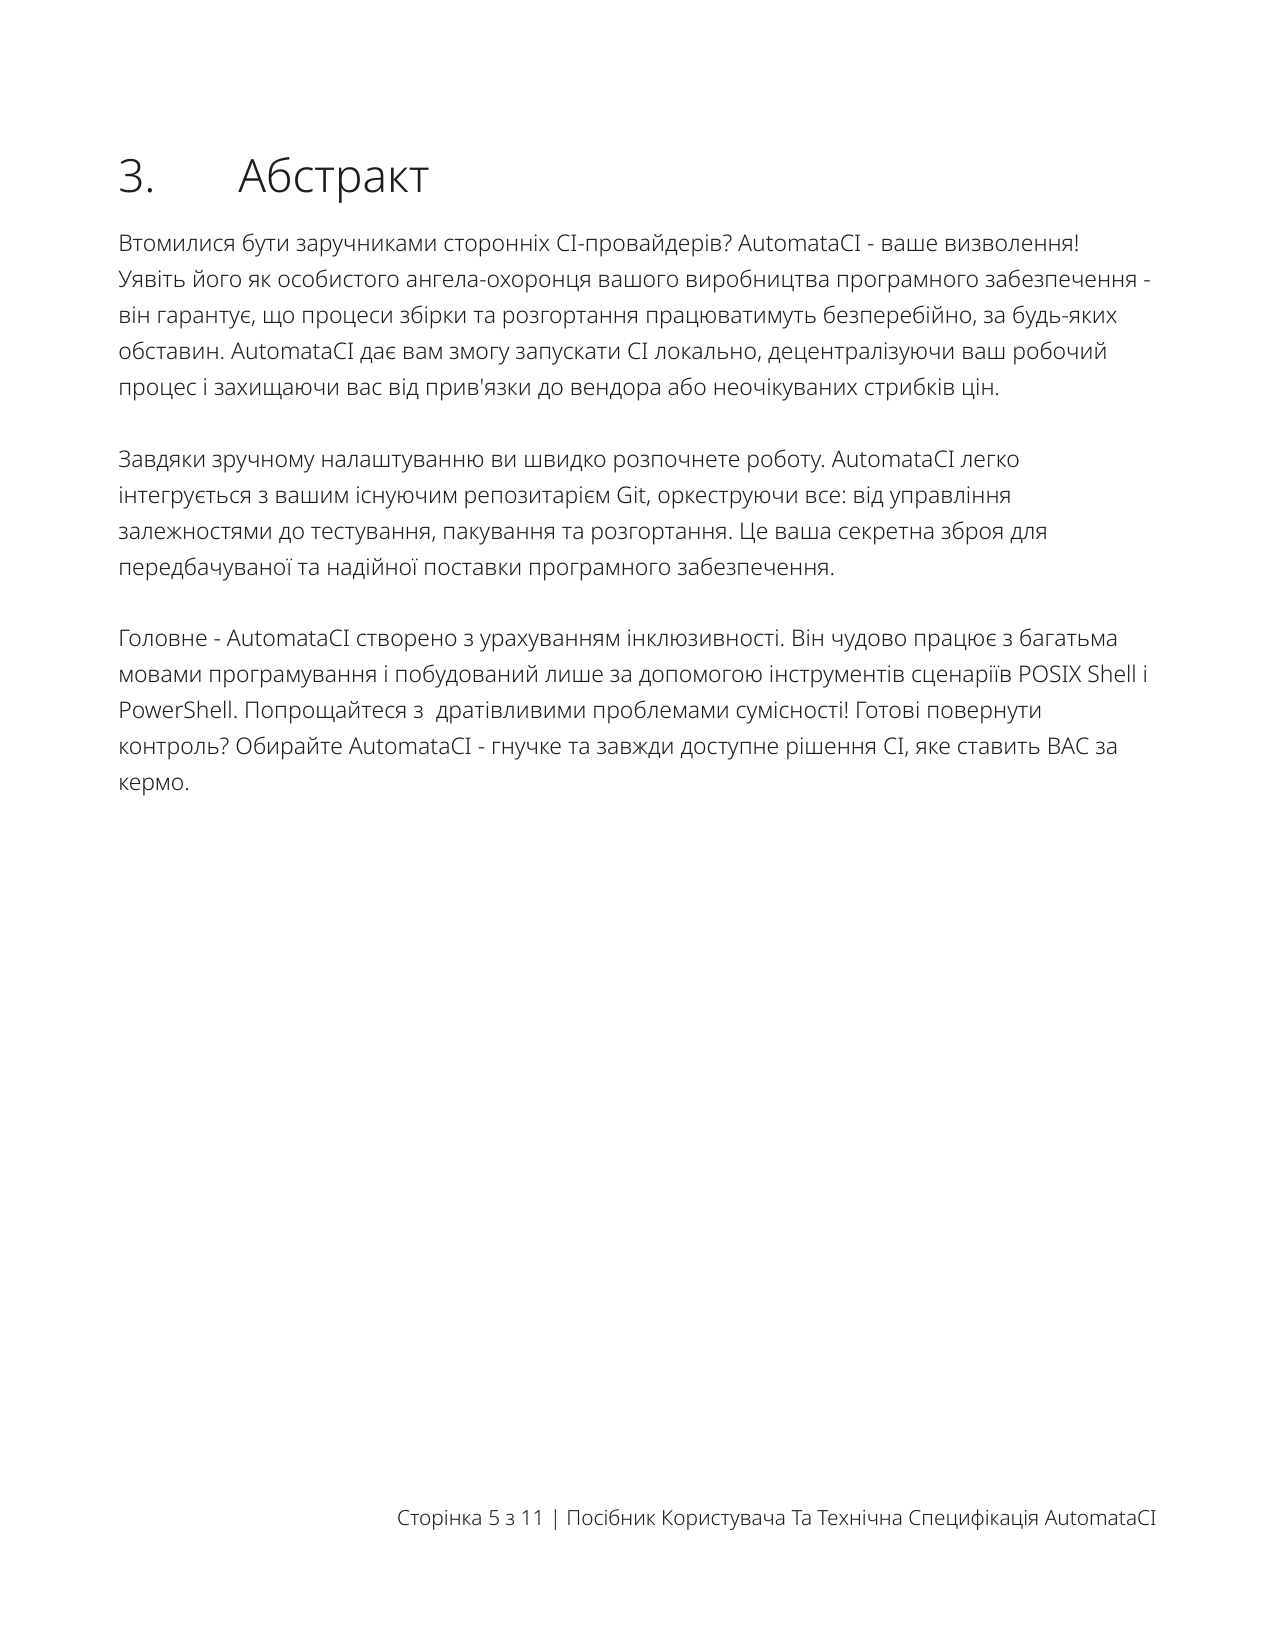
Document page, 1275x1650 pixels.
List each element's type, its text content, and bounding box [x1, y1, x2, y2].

text Втомилися бути заручниками сторонніх CI-провайдерів? AutomataCI - ваше визволення! Уявіть його як особистого ангела-охоронця вашого виробництва програмного забезпечення - він гарантує, що процеси збірки та розгортання працюватимуть безперебійно, за будь-яких обставин. AutomataCI дає вам змогу запускати CI локально, децентралізуючи ваш робочий процес і захищаючи вас від прив'язки до вендора або неочікуваних стрибків цін. [118, 227, 1157, 402]
text Завдяки зручному налаштуванню ви швидко розпочнете роботу. AutomataCI легко інтегрується з вашим існуючим репозитарієм Git, оркеструючи все: від управління залежностями до тестування, пакування та розгортання. Це ваша секретна зброя для передбачуваної та надійної поставки програмного забезпечення. [118, 443, 1157, 582]
subtitle Абстракт [118, 143, 1157, 206]
text Головне - AutomataCI створено з урахуванням інклюзивності. Він чудово працює з багатьма мовами програмування і побудований лише за допомогою інструментів сценаріїв POSIX Shell і PowerShell. Попрощайтеся з дратівливими проблемами сумісності! Готові повернути контроль? Обирайте AutomataCI - гнучке та завжди доступне рішення CI, яке ставить ВАС за кермо. [118, 622, 1157, 797]
